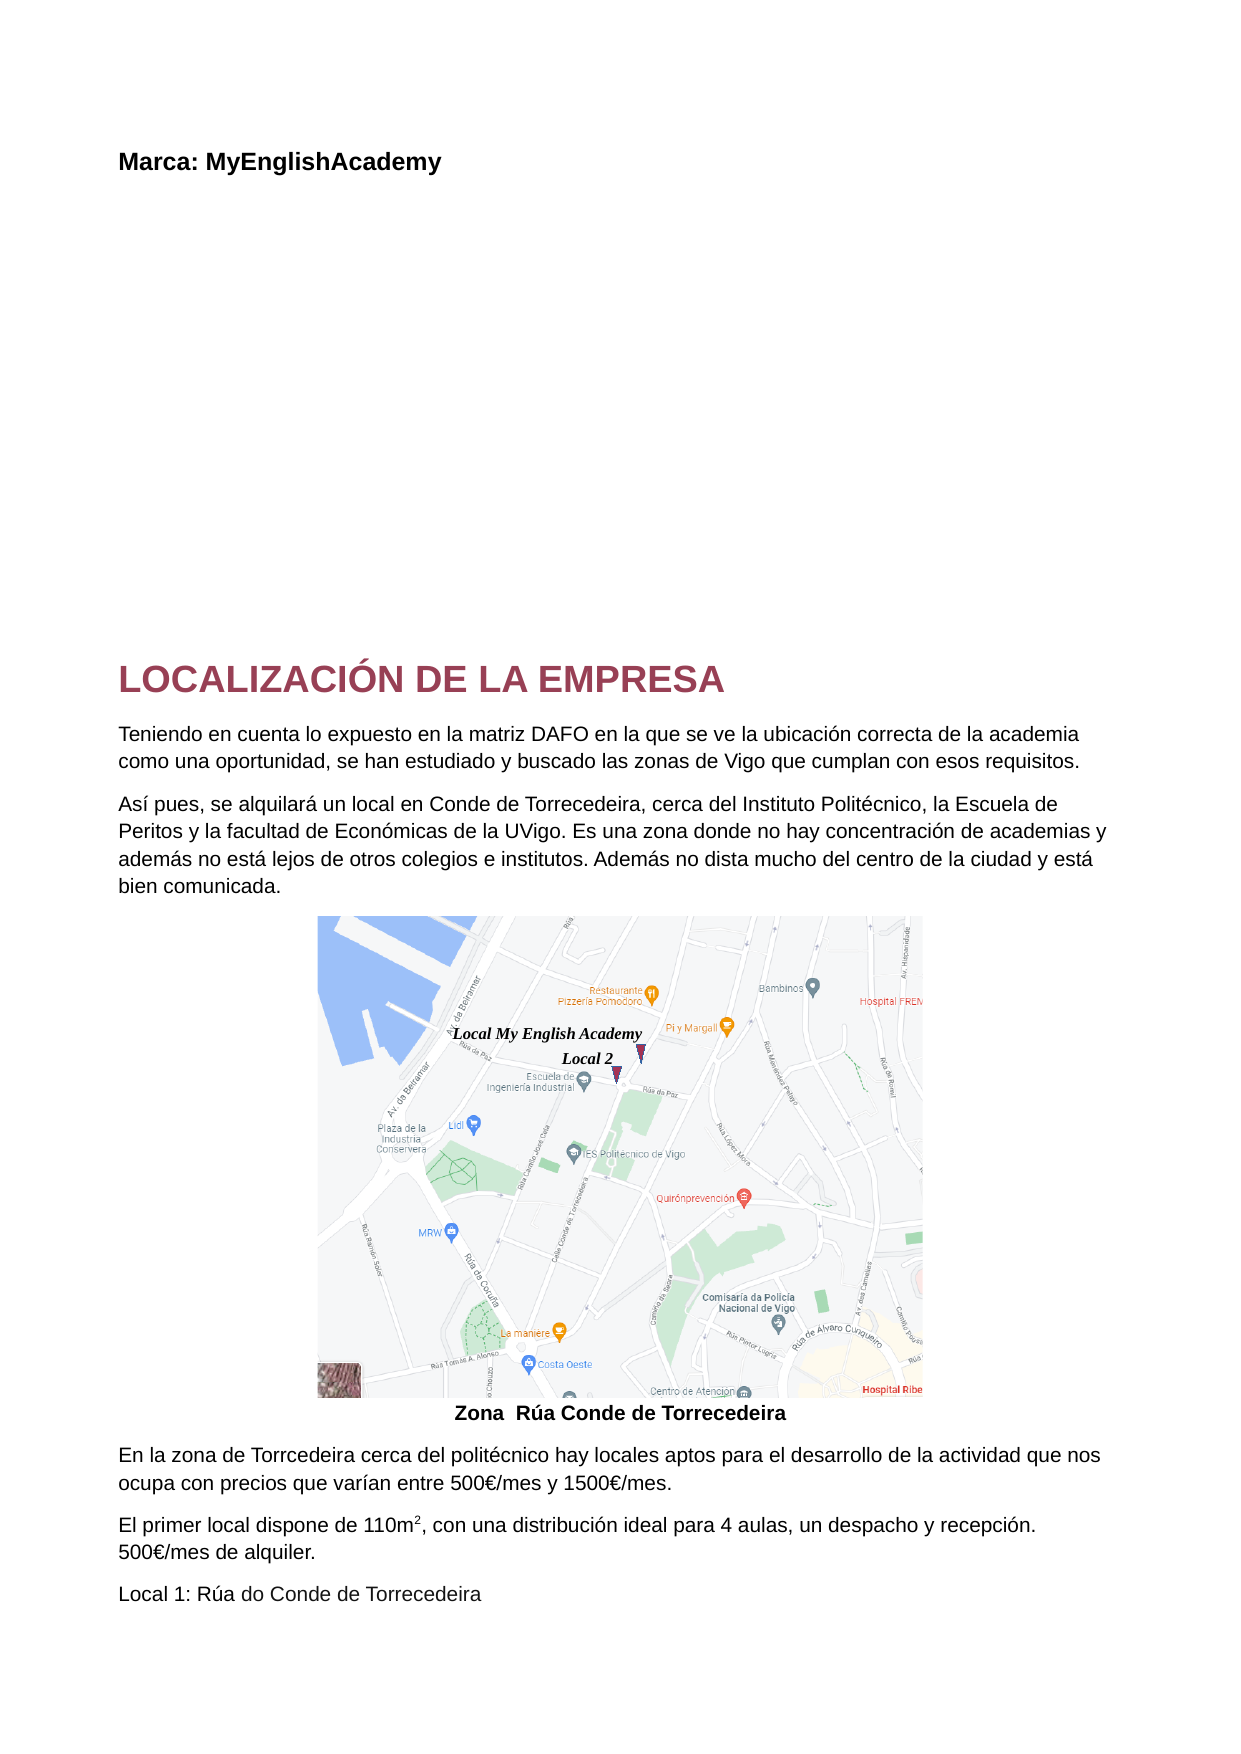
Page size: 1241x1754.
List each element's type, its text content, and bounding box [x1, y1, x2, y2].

text Zona Rúa Conde de Torrecedeira [118, 916, 1122, 1425]
text LOCALIZACIÓN DE LA EMPRESA [118, 657, 1122, 701]
text Así pues, se alquilará un local en Conde de Torrecedeira, cerca del Instituto Politécnico, la Escuela de Peritos y la facultad de Económicas de la UVigo. Es una zona donde no hay concentración de academias y además no está lejos de otros colegios e institutos. Además no dista mucho del centro de la ciudad y está bien comunicada. [118, 791, 1122, 898]
text Local 1: Rúa do Conde de Torrecedeira [118, 1582, 1122, 1606]
text Marca: MyEnglishAcademy [118, 147, 1122, 176]
picture [317, 916, 923, 1398]
text Teniendo en cuenta lo expuesto en la matriz DAFO en la que se ve la ubicación correcta de la academia como una oportunidad, se han estudiado y buscado las zonas de Vigo que cumplan con esos requisitos. [118, 722, 1122, 773]
text En la zona de Torrcedeira cerca del politécnico hay locales aptos para el desarrollo de la actividad que nos ocupa con precios que varían entre 500€/mes y 1500€/mes. [118, 1443, 1122, 1494]
text El primer local dispone de 110m2, con una distribución ideal para 4 aulas, un despacho y recepción. 500€/mes de alquiler. [118, 1513, 1122, 1564]
